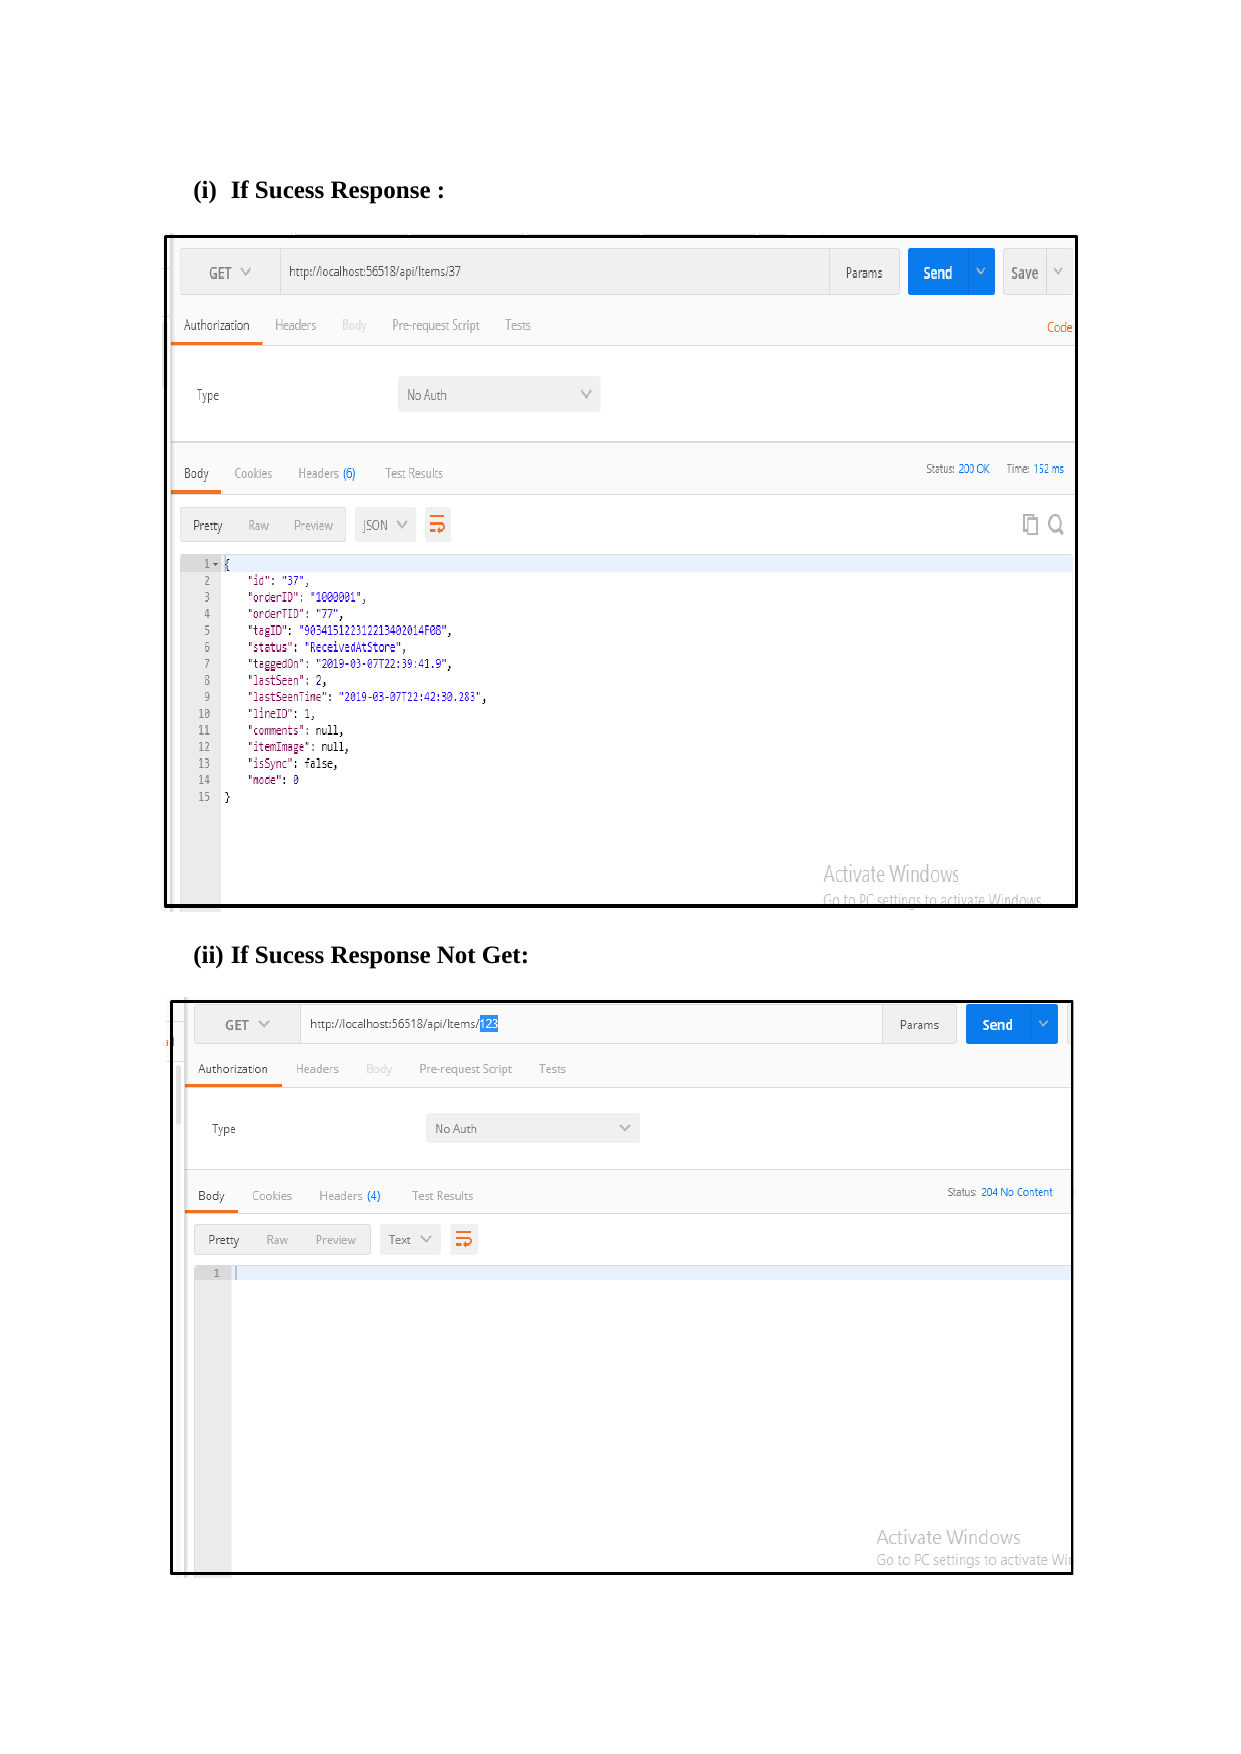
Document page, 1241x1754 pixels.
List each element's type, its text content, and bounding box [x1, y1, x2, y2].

picture [161, 233, 1079, 912]
picture [166, 997, 1074, 1578]
list If Sucess Response : [193, 176, 1122, 204]
list If Sucess Response Not Get: [193, 940, 1122, 969]
